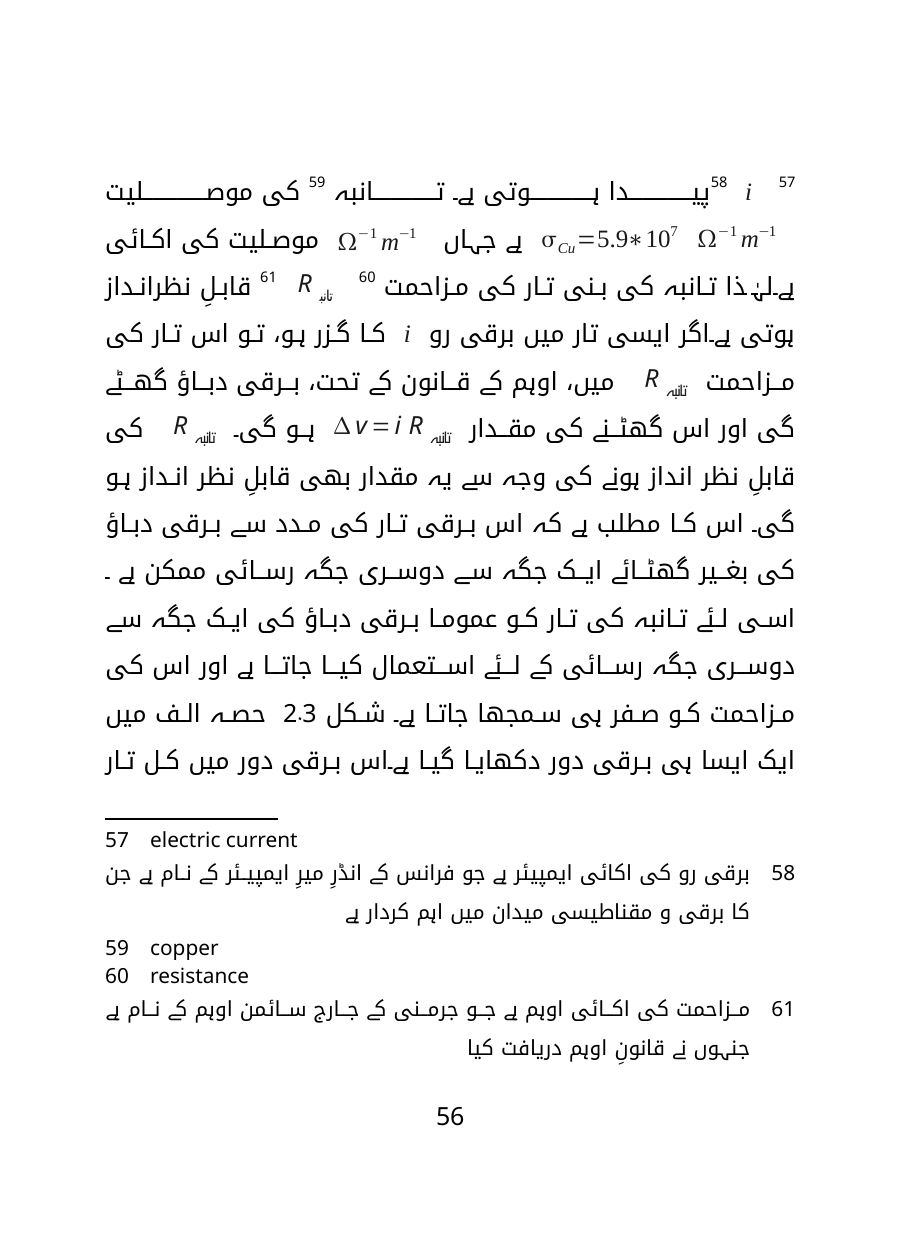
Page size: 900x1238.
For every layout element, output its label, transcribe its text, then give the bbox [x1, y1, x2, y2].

text برقی دور میں برقی دباؤ کی وجہ سے برقی رو پیدا ہوتی ہے۔ تانبہ کی موصلیت ہے جہاں موصلیت کی اکائی ہے۔لہٰذا تانبہ کی بنی تار کی مزاحمت قابلِ نظرانداز ہوتی ہے۔اگر ایسی تار میں برقی روکا گزر ہو، تو اس تار کی مزاحمت میں، اوہم کے قانون کے تحت، برقی دباؤ گھٹے گی اور اس گھٹنے کی مقدارہو گی۔ کی قابلِ نظر انداز ہونے کی وجہ سے یہ مقدار بھی قابلِ نظر انداز ہو گی۔ اس کا مطلب ہے کہ اس برقی تار کی مدد سے برقی دباؤ کی بغیر گھٹائے ایک جگہ سے دوسری جگہ رسائی ممکن ہے ۔ اسی لئے تانبہ کی تار کو عموما برقی دباؤ کی ایک جگہ سے دوسری جگہ رسائی کے لئے استعمال کیا جاتا ہے اور اس کی مزاحمت کو صفر ہی سمجھا جاتا ہے۔ شکل 2.3 حصہ الف میں ایک ایسا ہی برقی دور دکھایا گیا ہے۔اس برقی دور میں کل تار کی مزاحمتہے۔ اگر تار کی مزاحمت کو نظرانداز کیا جا سکے تو ہمیں برقی دور 2.3 حصہ ب ملتا ہے۔اس برقی دور میں برقی دباؤ کو مزاحمتتک بغیر گھٹائے پہنچایا گیا ہے۔ [105, 168, 795, 785]
text برقی رو کی اکائی ایمپیئر ہے جو فرانس کے انڈرِ میرِ ایمپیئر کے نام ہے جن کا برقی و مقناطیسی میدان میں اہم کردار ہے [105, 854, 795, 933]
text مزاحمت کی اکائی اوہم ہے جو جرمنی کے جارج سائمن اوہم کے نام ہے جنہوں نے قانونِ اوہم دریافت کیا [105, 989, 795, 1068]
text copper [105, 933, 795, 961]
text electric current [105, 825, 795, 854]
text resistance [105, 961, 795, 989]
